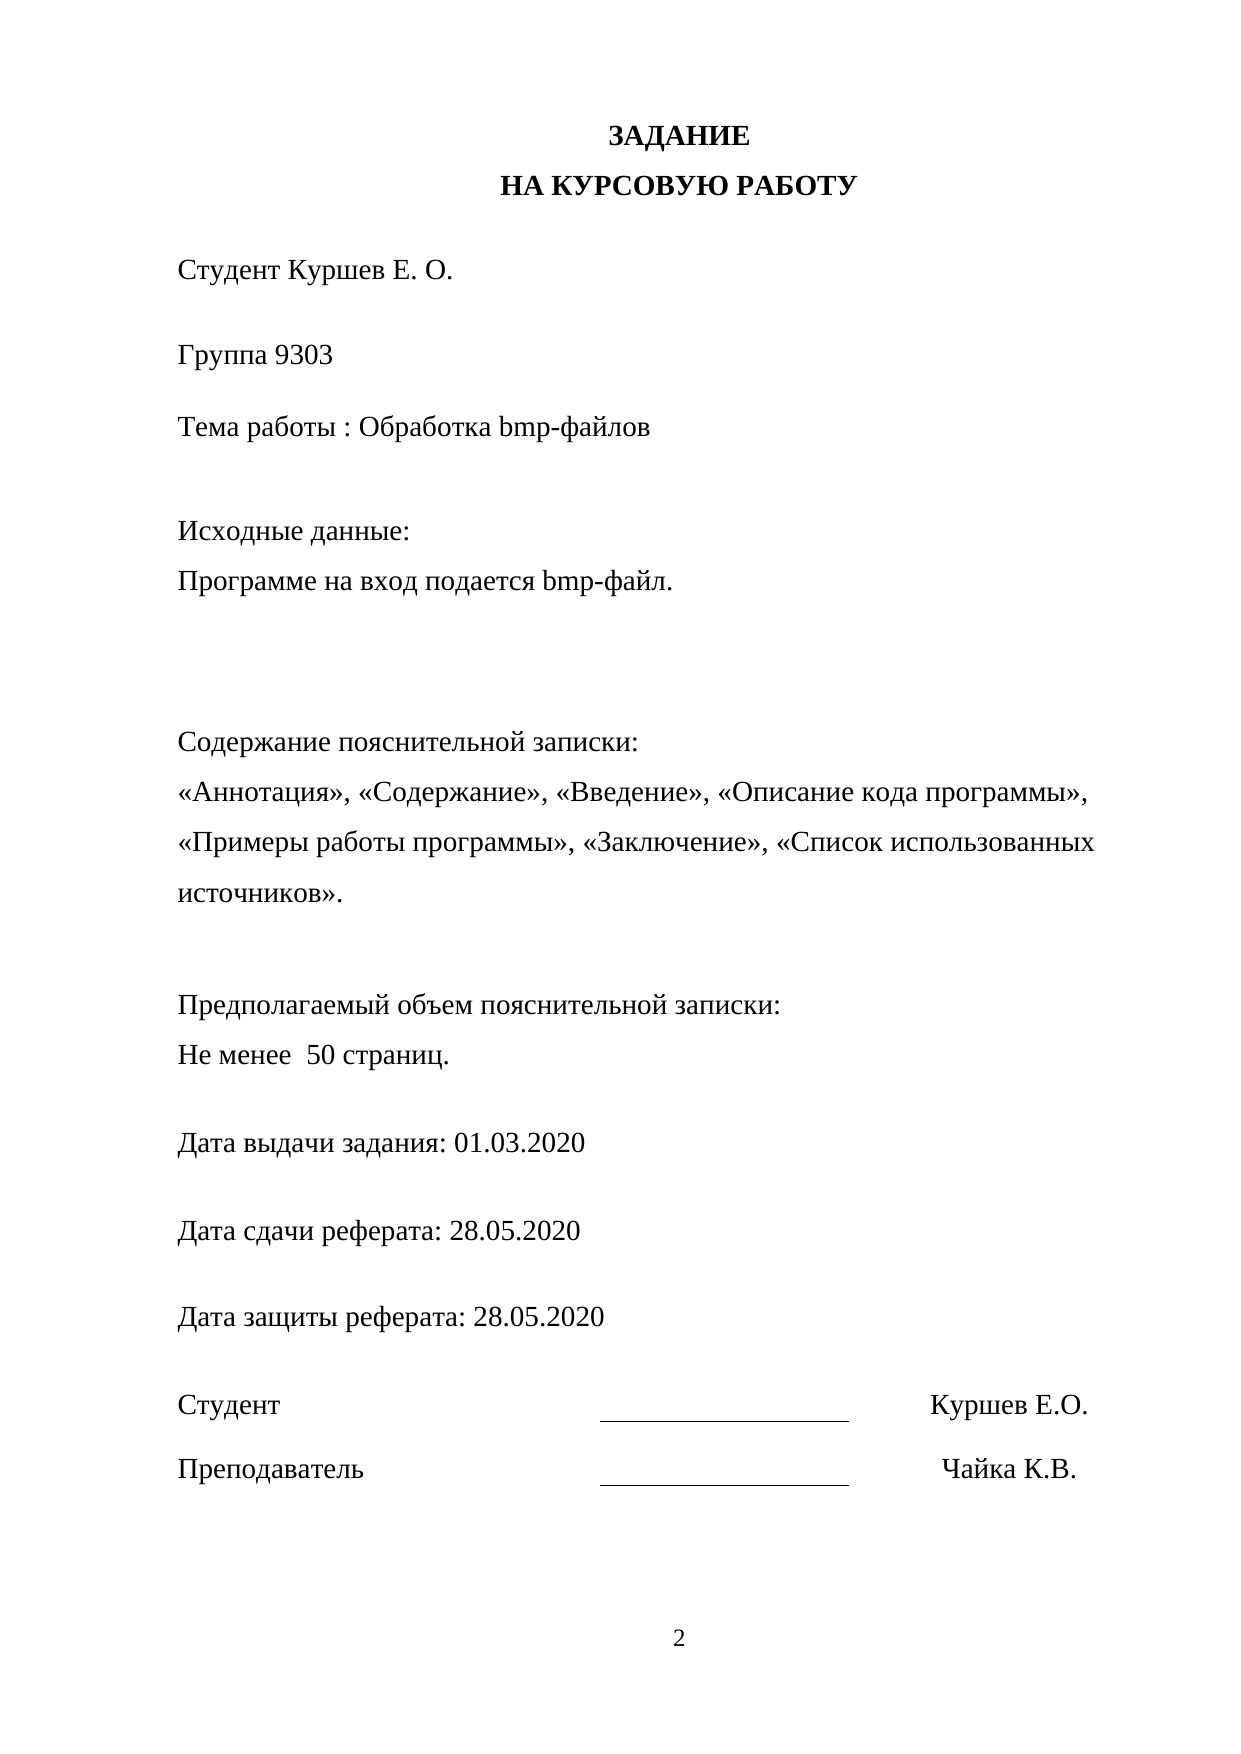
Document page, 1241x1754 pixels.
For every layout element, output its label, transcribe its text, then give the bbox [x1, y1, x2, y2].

table_cell Тема работы : Обработка bmp-файлов [166, 409, 1170, 513]
table_cell Предполагаемый объем пояснительной записки: Не менее 50 страниц. [166, 987, 1170, 1126]
text на курсовую работу [177, 168, 1181, 202]
table_cell [600, 1357, 849, 1421]
table_cell Дата выдачи задания: 01.03.2020 [166, 1126, 1170, 1213]
text ЗАДАНИЕ [177, 118, 1181, 152]
table_cell Куршев Е.О. [849, 1357, 1170, 1421]
table_cell Содержание пояснительной записки: «Аннотация», «Содержание», «Введение», «Описание кода программы», «Примеры работы программы», «Заключение», «Список использованных источников». [166, 724, 1170, 987]
table_cell Дата защиты реферата: 28.05.2020 [166, 1300, 1170, 1357]
table_cell Исходные данные: Программе на вход подается bmp-файл. [166, 513, 1170, 724]
table_cell Преподаватель [166, 1421, 600, 1484]
table_cell Студент [166, 1357, 600, 1421]
table_cell Чайка К.В. [849, 1421, 1170, 1484]
table_cell Группа 9303 [166, 338, 1170, 409]
table_cell [600, 1422, 849, 1484]
table_header Студент Куршев Е. О. [166, 252, 1170, 337]
table_cell Дата сдачи реферата: 28.05.2020 [166, 1213, 1170, 1299]
